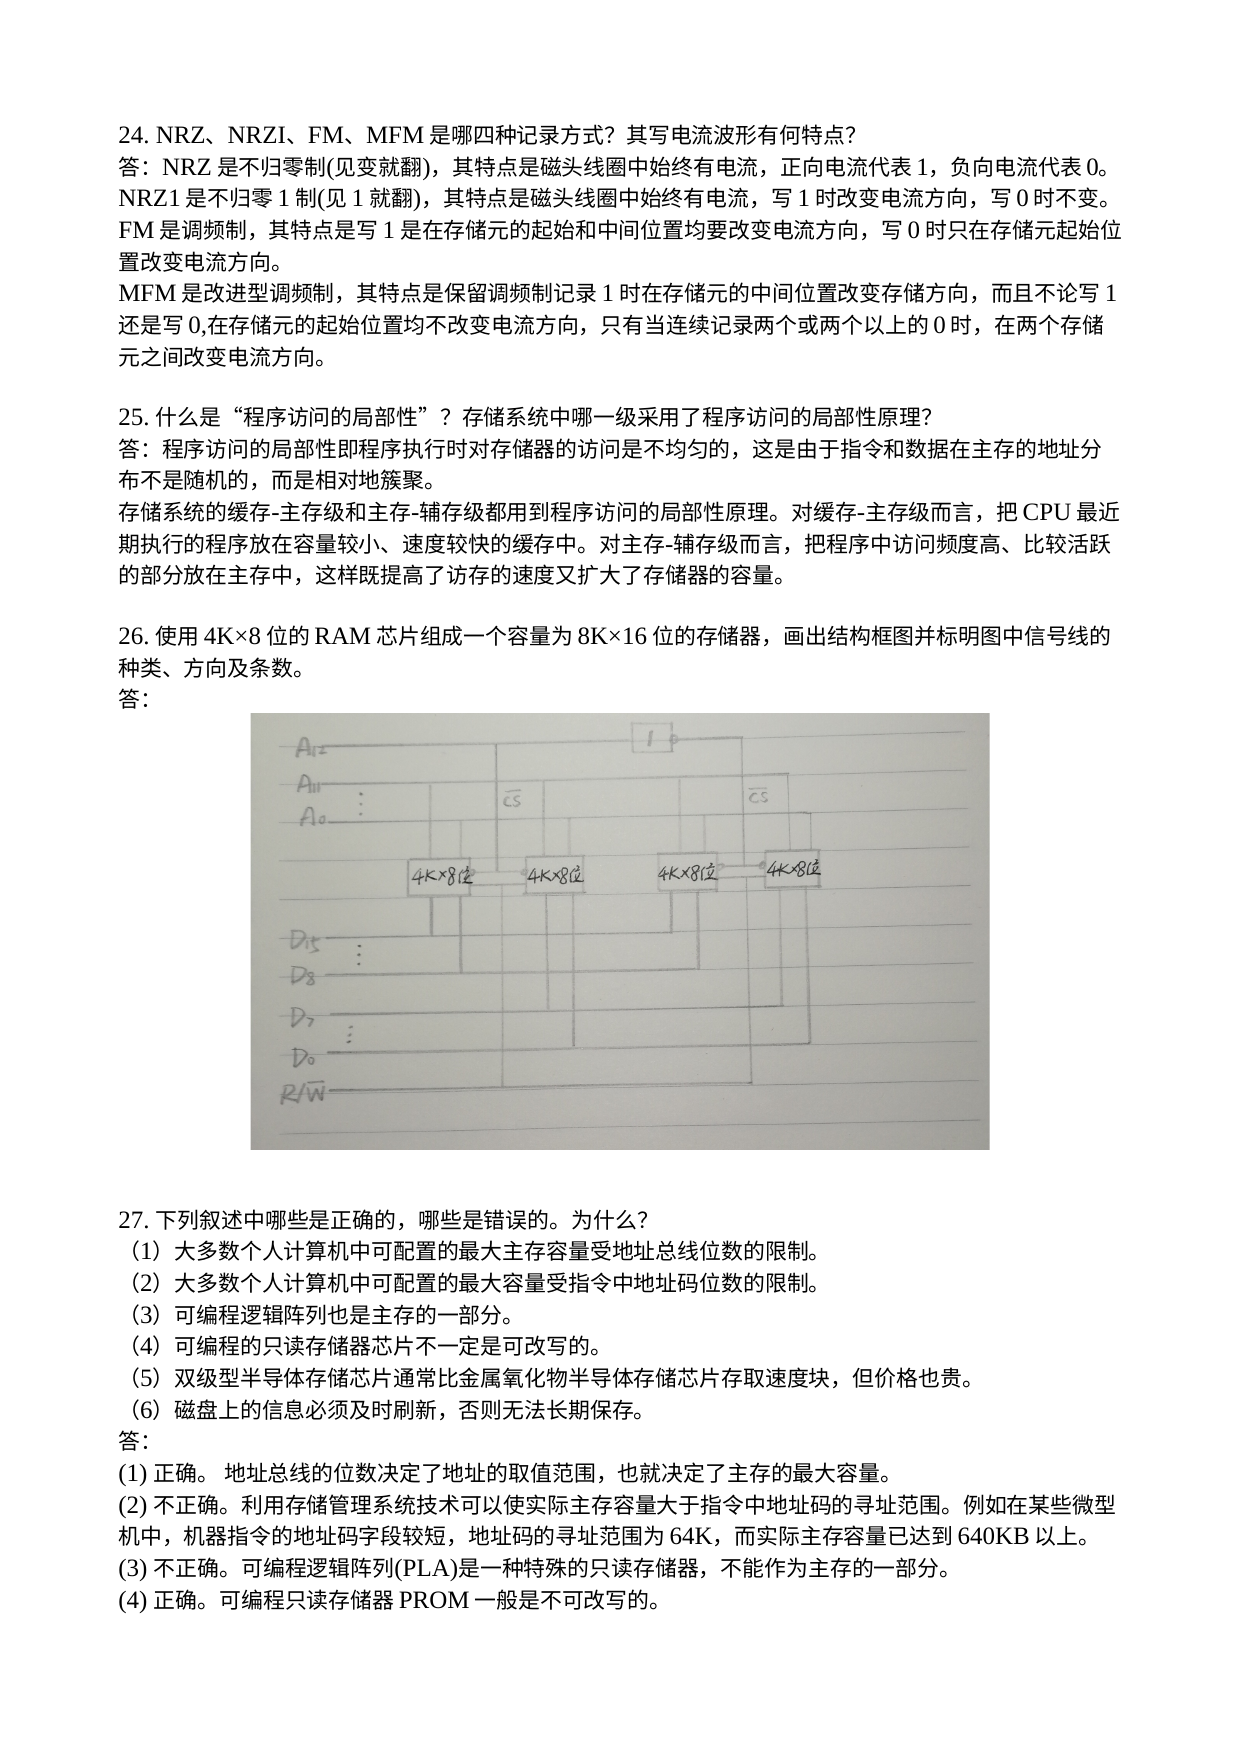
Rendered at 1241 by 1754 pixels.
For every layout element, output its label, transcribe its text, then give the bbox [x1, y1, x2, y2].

text （6）磁盘上的信息必须及时刷新，否则无法长期保存。 [118, 1393, 1122, 1424]
text 存储系统的缓存-主存级和主存-辅存级都用到程序访问的局部性原理。对缓存-主存级而言，把CPU最近期执行的程序放在容量较小、速度较快的缓存中。对主存-辅存级而言，把程序中访问频度高、比较活跃的部分放在主存中，这样既提高了访存的速度又扩大了存储器的容量。 [118, 495, 1122, 590]
text (4) 正确。可编程只读存储器PROM一般是不可改写的。 [118, 1583, 1122, 1614]
text 答： [118, 1424, 1122, 1456]
text 27. 下列叙述中哪些是正确的，哪些是错误的。为什么？ [118, 1203, 1122, 1234]
text MFM是改进型调频制，其特点是保留调频制记录1时在存储元的中间位置改变存储方向，而且不论写1还是写0,在存储元的起始位置均不改变电流方向，只有当连续记录两个或两个以上的0时，在两个存储元之间改变电流方向。 [118, 276, 1122, 371]
text FM是调频制，其特点是写1是在存储元的起始和中间位置均要改变电流方向，写0时只在存储元起始位置改变电流方向。 [118, 213, 1122, 276]
text 答：NRZ是不归零制(见变就翻)，其特点是磁头线圈中始终有电流，正向电流代表1，负向电流代表0。 [118, 150, 1122, 181]
text （5）双级型半导体存储芯片通常比金属氧化物半导体存储芯片存取速度块，但价格也贵。 [118, 1361, 1122, 1393]
text (3) 不正确。可编程逻辑阵列(PLA)是一种特殊的只读存储器，不能作为主存的一部分。 [118, 1551, 1122, 1583]
text 24. NRZ、NRZI、FM、MFM是哪四种记录方式？其写电流波形有何特点？ [118, 118, 1122, 150]
text NRZ1是不归零1制(见1就翻)，其特点是磁头线圈中始终有电流，写1时改变电流方向，写0时不变。 [118, 181, 1122, 213]
text 25. 什么是“程序访问的局部性”？存储系统中哪一级采用了程序访问的局部性原理？ [118, 400, 1122, 432]
text （4）可编程的只读存储器芯片不一定是可改写的。 [118, 1329, 1122, 1361]
text 26. 使用4K×8位的RAM芯片组成一个容量为8K×16位的存储器，画出结构框图并标明图中信号线的种类、方向及条数。 [118, 619, 1122, 682]
text （3）可编程逻辑阵列也是主存的一部分。 [118, 1298, 1122, 1329]
text 答：程序访问的局部性即程序执行时对存储器的访问是不均匀的，这是由于指令和数据在主存的地址分布不是随机的，而是相对地簇聚。 [118, 432, 1122, 495]
text （2）大多数个人计算机中可配置的最大容量受指令中地址码位数的限制。 [118, 1266, 1122, 1298]
text (1) 正确。 地址总线的位数决定了地址的取值范围，也就决定了主存的最大容量。 [118, 1456, 1122, 1488]
text 答： [118, 682, 1122, 714]
text (2) 不正确。利用存储管理系统技术可以使实际主存容量大于指令中地址码的寻址范围。例如在某些微型机中，机器指令的地址码字段较短，地址码的寻址范围为64K，而实际主存容量已达到640KB以上。 [118, 1488, 1122, 1551]
picture [250, 713, 990, 1150]
text （1）大多数个人计算机中可配置的最大主存容量受地址总线位数的限制。 [118, 1234, 1122, 1266]
